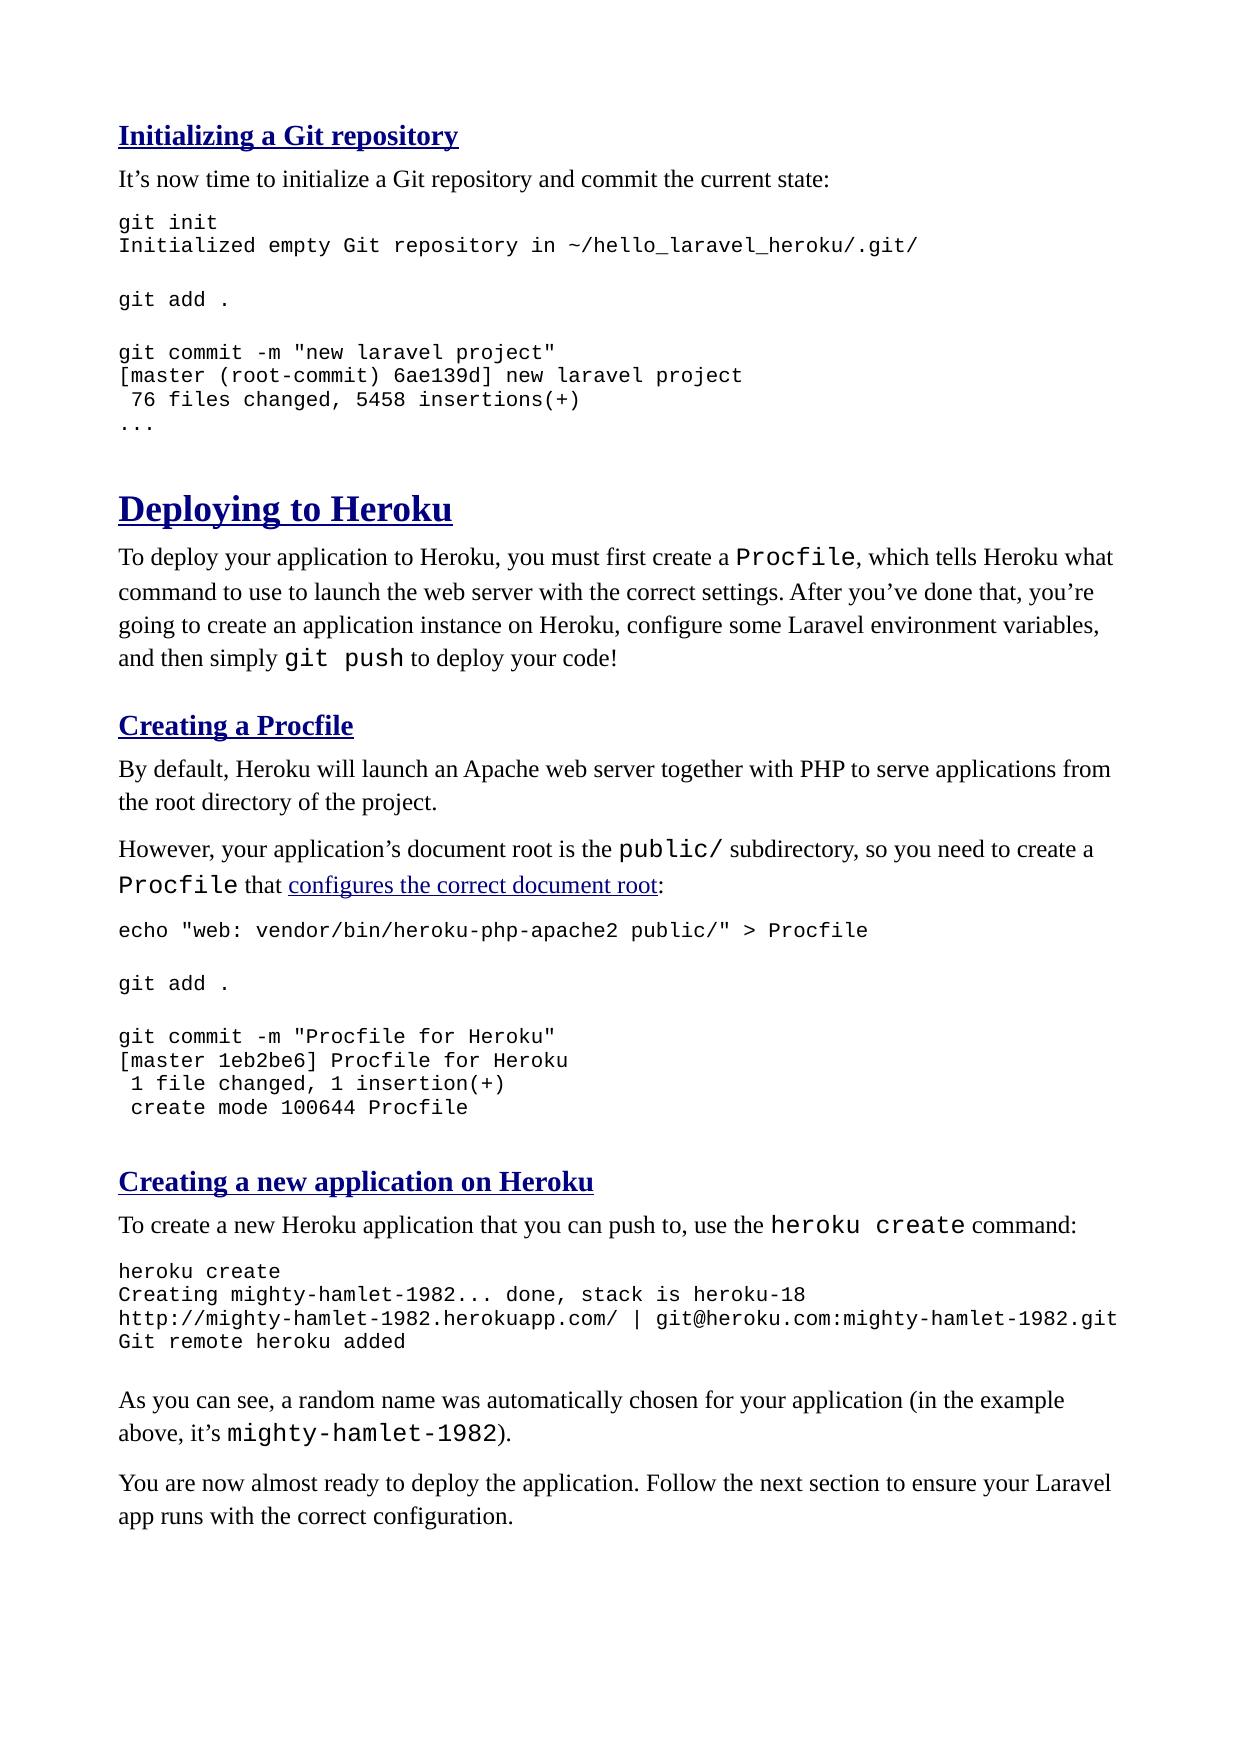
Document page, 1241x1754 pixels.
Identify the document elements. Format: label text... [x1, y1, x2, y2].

subtitle Creating a Procfile [118, 708, 1122, 741]
text http://mighty-hamlet-1982.herokuapp.com/ | git@heroku.com:mighty-hamlet-1982.git [118, 1308, 1122, 1332]
subtitle Deploying to Heroku [118, 487, 1122, 530]
text create mode 100644 Procfile [118, 1097, 1122, 1121]
text By default, Heroku will launch an Apache web server together with PHP to serve applications from the root directory of the project. [118, 754, 1122, 816]
subtitle Initializing a Git repository [118, 118, 1122, 152]
text git commit -m "new laravel project" [118, 342, 1122, 365]
text It’s now time to initialize a Git repository and commit the current state: [118, 164, 1122, 193]
text As you can see, a random name was automatically chosen for your application (in the example above, it’s mighty-hamlet-1982). [118, 1385, 1122, 1448]
text Initialized empty Git repository in ~/hello_laravel_heroku/.git/ [118, 235, 1122, 259]
text You are now almost ready to deploy the application. Follow the next section to ensure your Laravel app runs with the correct configuration. [118, 1468, 1122, 1529]
text To deploy your application to Heroku, you must first create a Procfile, which tells Heroku what command to use to launch the web server with the correct settings. After you’ve done that, you’re going to create an application instance on Heroku, configure some Laravel environment variables, and then simply git push to deploy your code! [118, 542, 1122, 674]
text [master (root-commit) 6ae139d] new laravel project [118, 365, 1122, 389]
text Git remote heroku added [118, 1332, 1122, 1355]
text Creating mighty-hamlet-1982... done, stack is heroku-18 [118, 1284, 1122, 1308]
text However, your application’s document root is the public/ subdirectory, so you need to create a Procfile that configures the correct document root: [118, 834, 1122, 901]
text [master 1eb2be6] Procfile for Heroku [118, 1049, 1122, 1073]
text To create a new Heroku application that you can push to, use the heroku create command: [118, 1211, 1122, 1241]
text git add . [118, 973, 1122, 996]
text git add . [118, 288, 1122, 312]
text 1 file changed, 1 insertion(+) [118, 1073, 1122, 1097]
text heroku create [118, 1261, 1122, 1284]
text 76 files changed, 5458 insertions(+) [118, 389, 1122, 413]
text git init [118, 212, 1122, 235]
text ... [118, 413, 1122, 436]
text echo "web: vendor/bin/heroku-php-apache2 public/" > Procfile [118, 920, 1122, 943]
text git commit -m "Procfile for Heroku" [118, 1026, 1122, 1049]
subtitle Creating a new application on Heroku [118, 1164, 1122, 1198]
